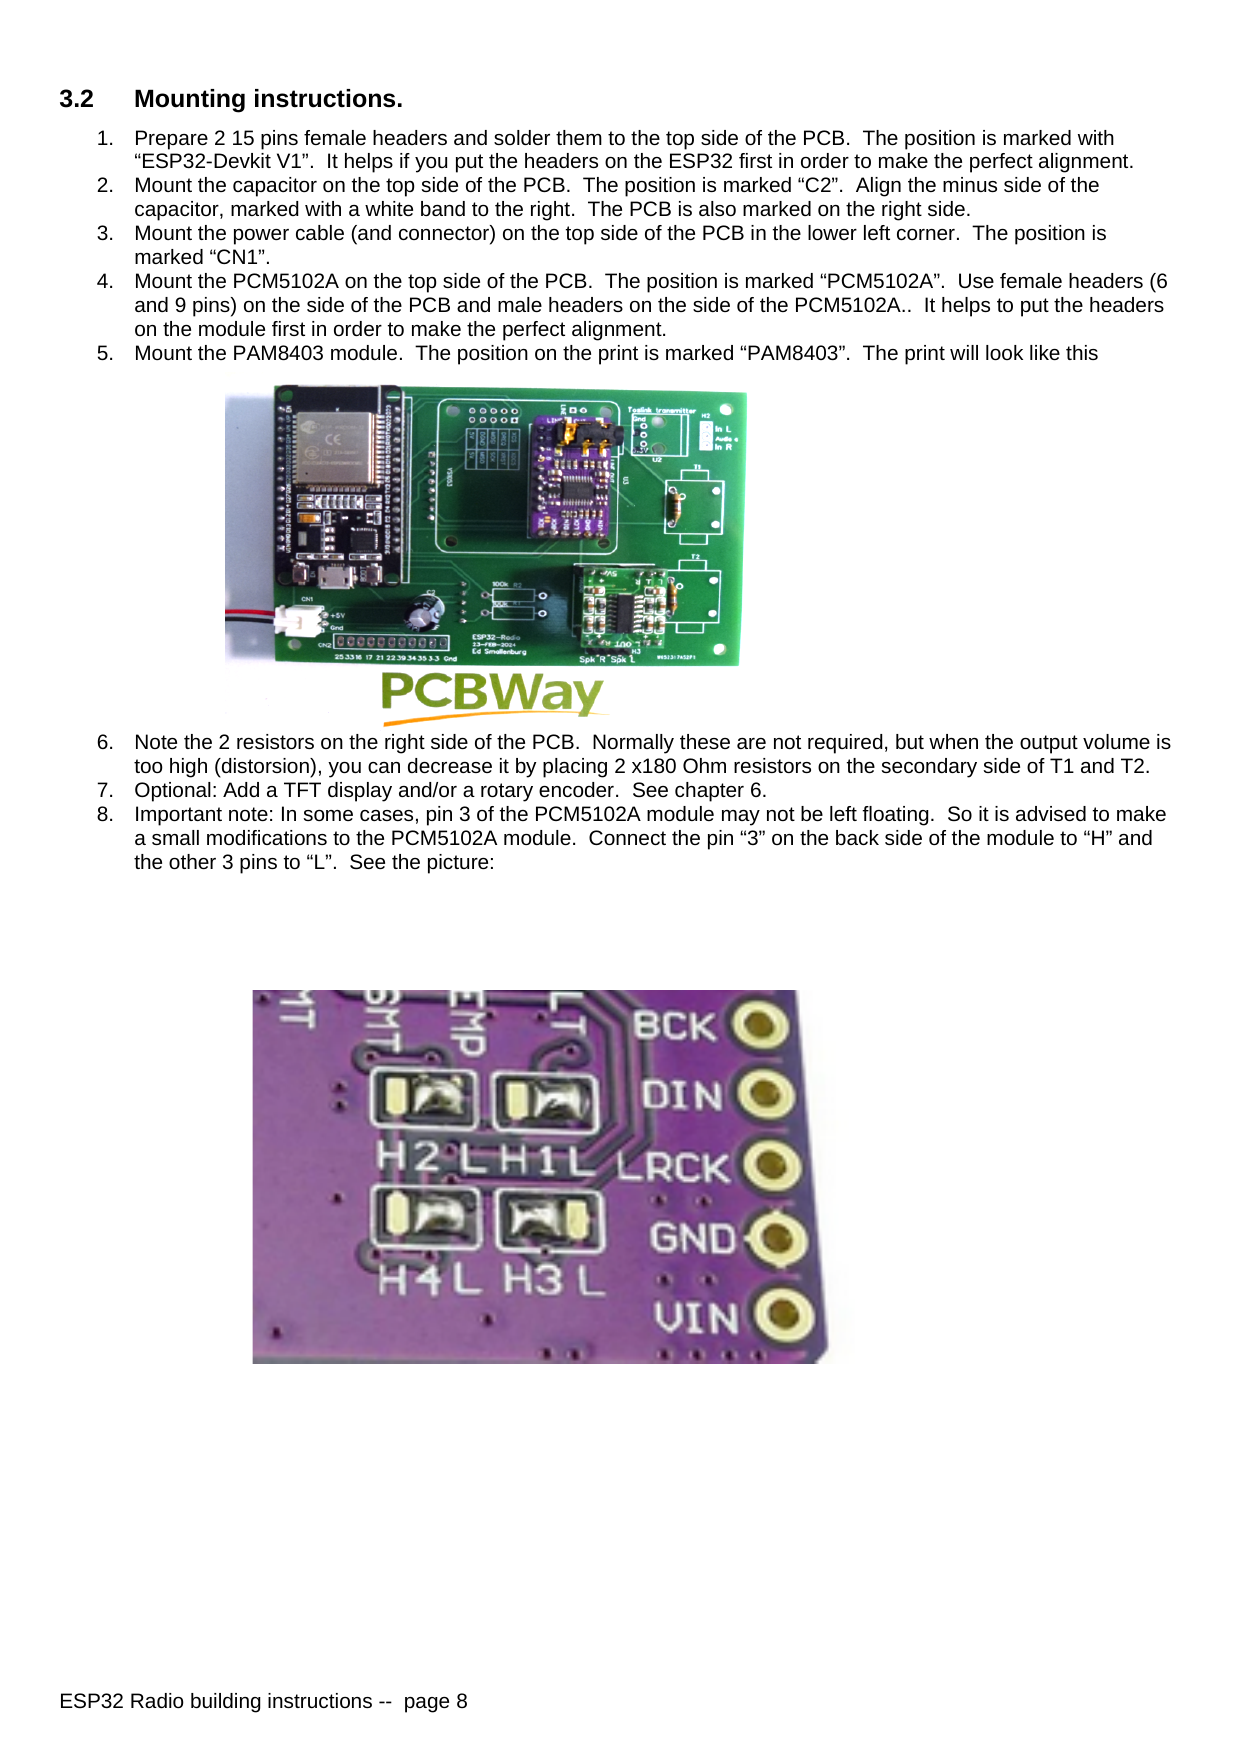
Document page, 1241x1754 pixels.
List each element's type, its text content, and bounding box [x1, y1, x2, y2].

list Mount the PAM8403 module. The position on the print is marked “PAM8403”. The print will look like this [97, 341, 1181, 365]
list Note the 2 resistors on the right side of the PCB. Normally these are not required, but when the output volume is too high (distorsion), you can decrease it by placing 2 x180 Ohm resistors on the secondary side of T1 and T2. [97, 365, 1181, 778]
picture [252, 990, 858, 1364]
subtitle Mounting instructions. [59, 84, 1181, 113]
list Mount the capacitor on the top side of the PCB. The position is marked “C2”. Align the minus side of the capacitor, marked with a white band to the right. The PCB is also marked on the right side. [97, 173, 1181, 221]
picture [225, 372, 777, 731]
list Important note: In some cases, pin 3 of the PCM5102A module may not be left floating. So it is advised to make a small modifications to the PCM5102A module. Connect the pin “3” on the back side of the module to “H” and the other 3 pins to “L”. See the picture: [97, 802, 1181, 874]
list Optional: Add a TFT display and/or a rotary encoder. See chapter 6. [97, 778, 1181, 802]
list Mount the power cable (and connector) on the top side of the PCB in the lower left corner. The position is marked “CN1”. [97, 221, 1181, 269]
list Mount the PCM5102A on the top side of the PCB. The position is marked “PCM5102A”. Use female headers (6 and 9 pins) on the side of the PCB and male headers on the side of the PCM5102A.. It helps to put the headers on the module first in order to make the perfect alignment. [97, 269, 1181, 341]
list Prepare 2 15 pins female headers and solder them to the top side of the PCB. The position is marked with “ESP32-Devkit V1”. It helps if you put the headers on the ESP32 first in order to make the perfect alignment. [97, 125, 1181, 173]
